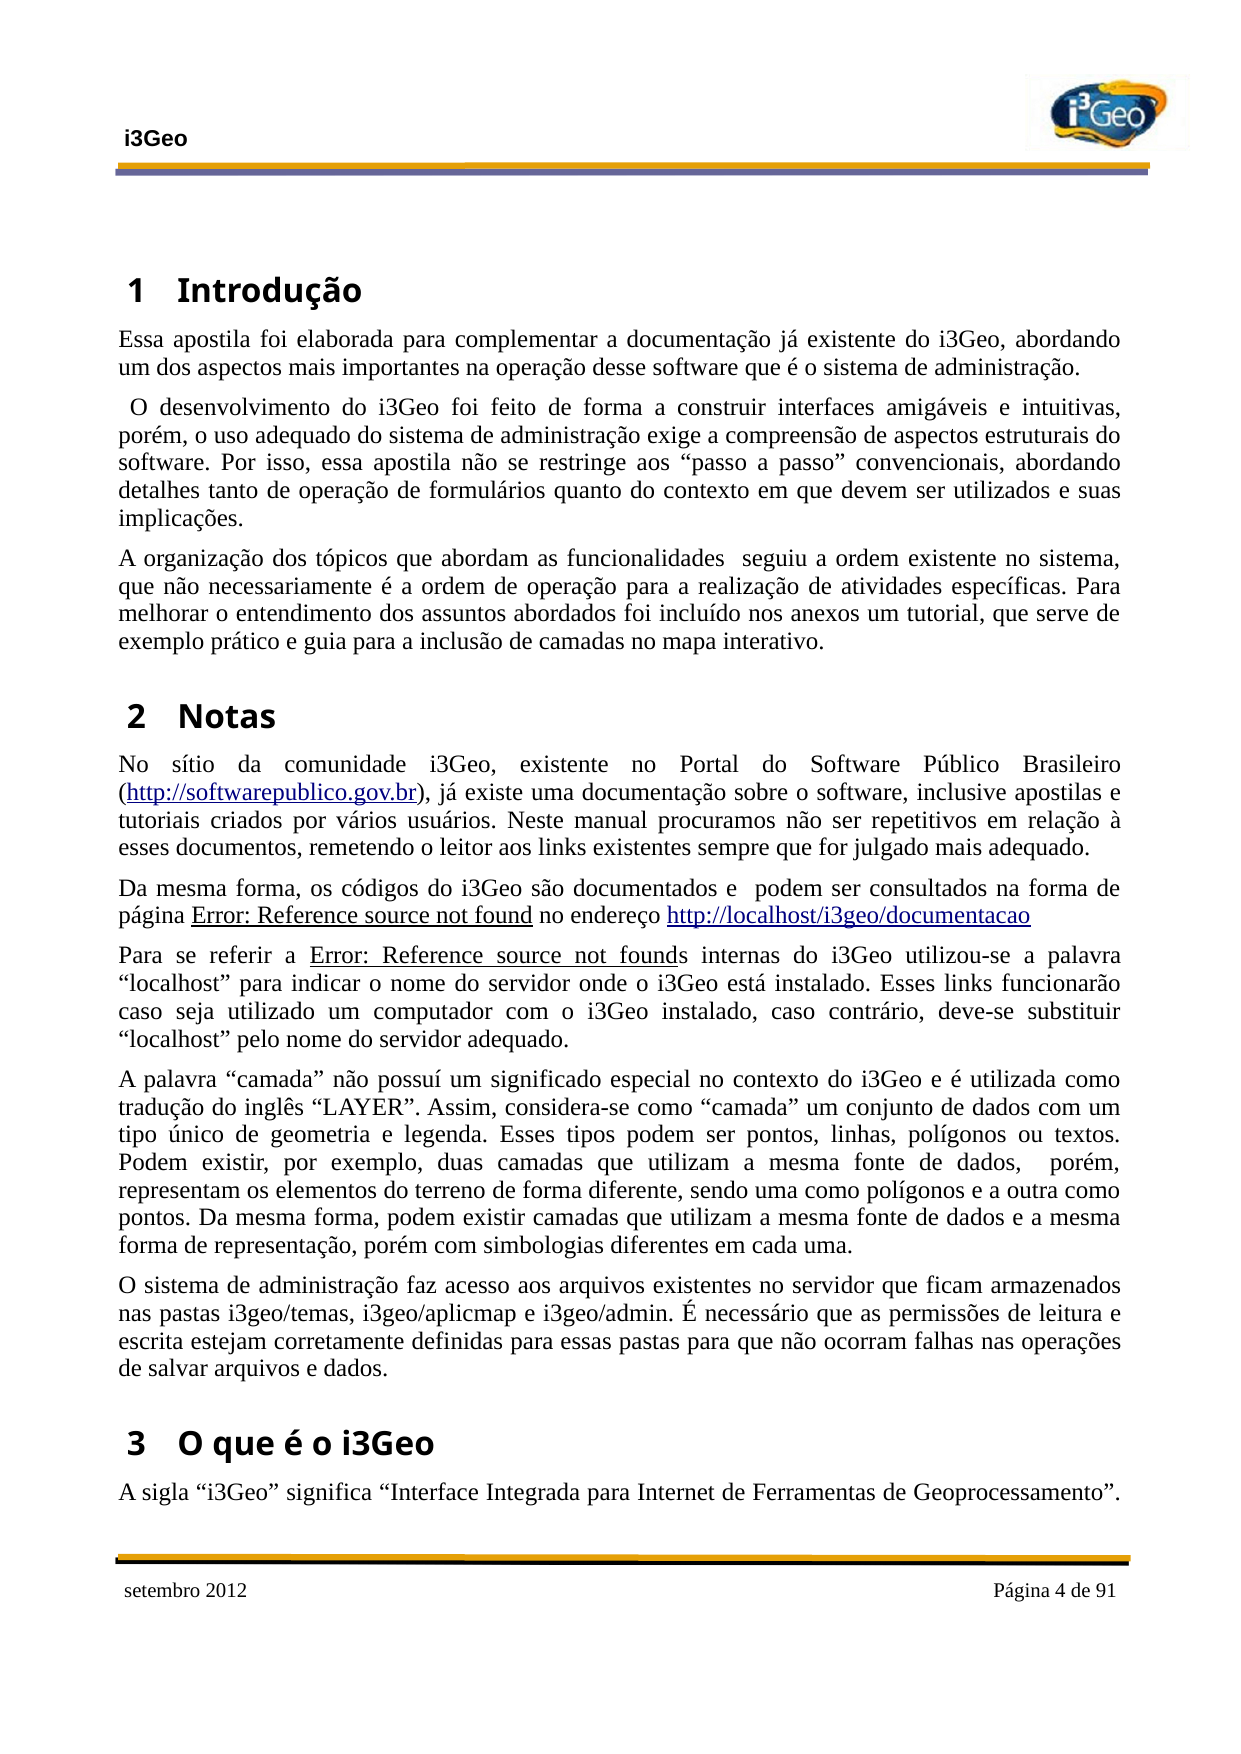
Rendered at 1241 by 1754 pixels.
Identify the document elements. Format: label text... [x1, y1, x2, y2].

text A palavra “camada” não possuí um significado especial no contexto do i3Geo e é utilizada como tradução do inglês “LAYER”. Assim, considera-se como “camada” um conjunto de dados com um tipo único de geometria e legenda. Esses tipos podem ser pontos, linhas, polígonos ou textos. Podem existir, por exemplo, duas camadas que utilizam a mesma fonte de dados, porém, representam os elementos do terreno de forma diferente, sendo uma como polígonos e a outra como pontos. Da mesma forma, podem existir camadas que utilizam a mesma fonte de dados e a mesma forma de representação, porém com simbologias diferentes em cada uma. [118, 1065, 1122, 1259]
text O sistema de administração faz acesso aos arquivos existentes no servidor que ficam armazenados nas pastas i3geo/temas, i3geo/aplicmap e i3geo/admin. É necessário que as permissões de leitura e escrita estejam corretamente definidas para essas pastas para que não ocorram falhas nas operações de salvar arquivos e dados. [118, 1271, 1122, 1382]
text A sigla “i3Geo” significa “Interface Integrada para Internet de Ferramentas de Geoprocessamento”. Trata-se de um software livre, licenciado como Erro: Origem da referência não encontrada (GNU General Public License - Licença Pública Geral) e criado pelo Ministério do Meio Ambiente (MMA) do Brasil em 2004. [118, 1478, 1122, 1505]
text No sítio da comunidade i3Geo, existente no Portal do Software Público Brasileiro (http://softwarepublico.gov.br), já existe uma documentação sobre o software, inclusive apostilas e tutoriais criados por vários usuários. Neste manual procuramos não ser repetitivos em relação à esses documentos, remetendo o leitor aos links existentes sempre que for julgado mais adequado. [118, 750, 1122, 861]
subtitle Notas [118, 692, 1122, 738]
text A organização dos tópicos que abordam as funcionalidades seguiu a ordem existente no sistema, que não necessariamente é a ordem de operação para a realização de atividades específicas. Para melhorar o entendimento dos assuntos abordados foi incluído nos anexos um tutorial, que serve de exemplo prático e guia para a inclusão de camadas no mapa interativo. [118, 544, 1122, 655]
text Para se referir a Erro: Origem da referência não encontradas internas do i3Geo utilizou-se a palavra “localhost” para indicar o nome do servidor onde o i3Geo está instalado. Esses links funcionarão caso seja utilizado um computador com o i3Geo instalado, caso contrário, deve-se substituir “localhost” pelo nome do servidor adequado. [118, 942, 1122, 1052]
subtitle Introdução [118, 267, 1122, 313]
text Essa apostila foi elaborada para complementar a documentação já existente do i3Geo, abordando um dos aspectos mais importantes na operação desse software que é o sistema de administração. [118, 325, 1122, 381]
picture [1025, 74, 1191, 151]
text O desenvolvimento do i3Geo foi feito de forma a construir interfaces amigáveis e intuitivas, porém, o uso adequado do sistema de administração exige a compreensão de aspectos estruturais do software. Por isso, essa apostila não se restringe aos “passo a passo” convencionais, abordando detalhes tanto de operação de formulários quanto do contexto em que devem ser utilizados e suas implicações. [118, 393, 1122, 532]
subtitle O que é o i3Geo [118, 1420, 1122, 1465]
text Da mesma forma, os códigos do i3Geo são documentados e podem ser consultados na forma de página Erro: Origem da referência não encontrada no endereço http://localhost/i3geo/documentacao [118, 874, 1122, 929]
